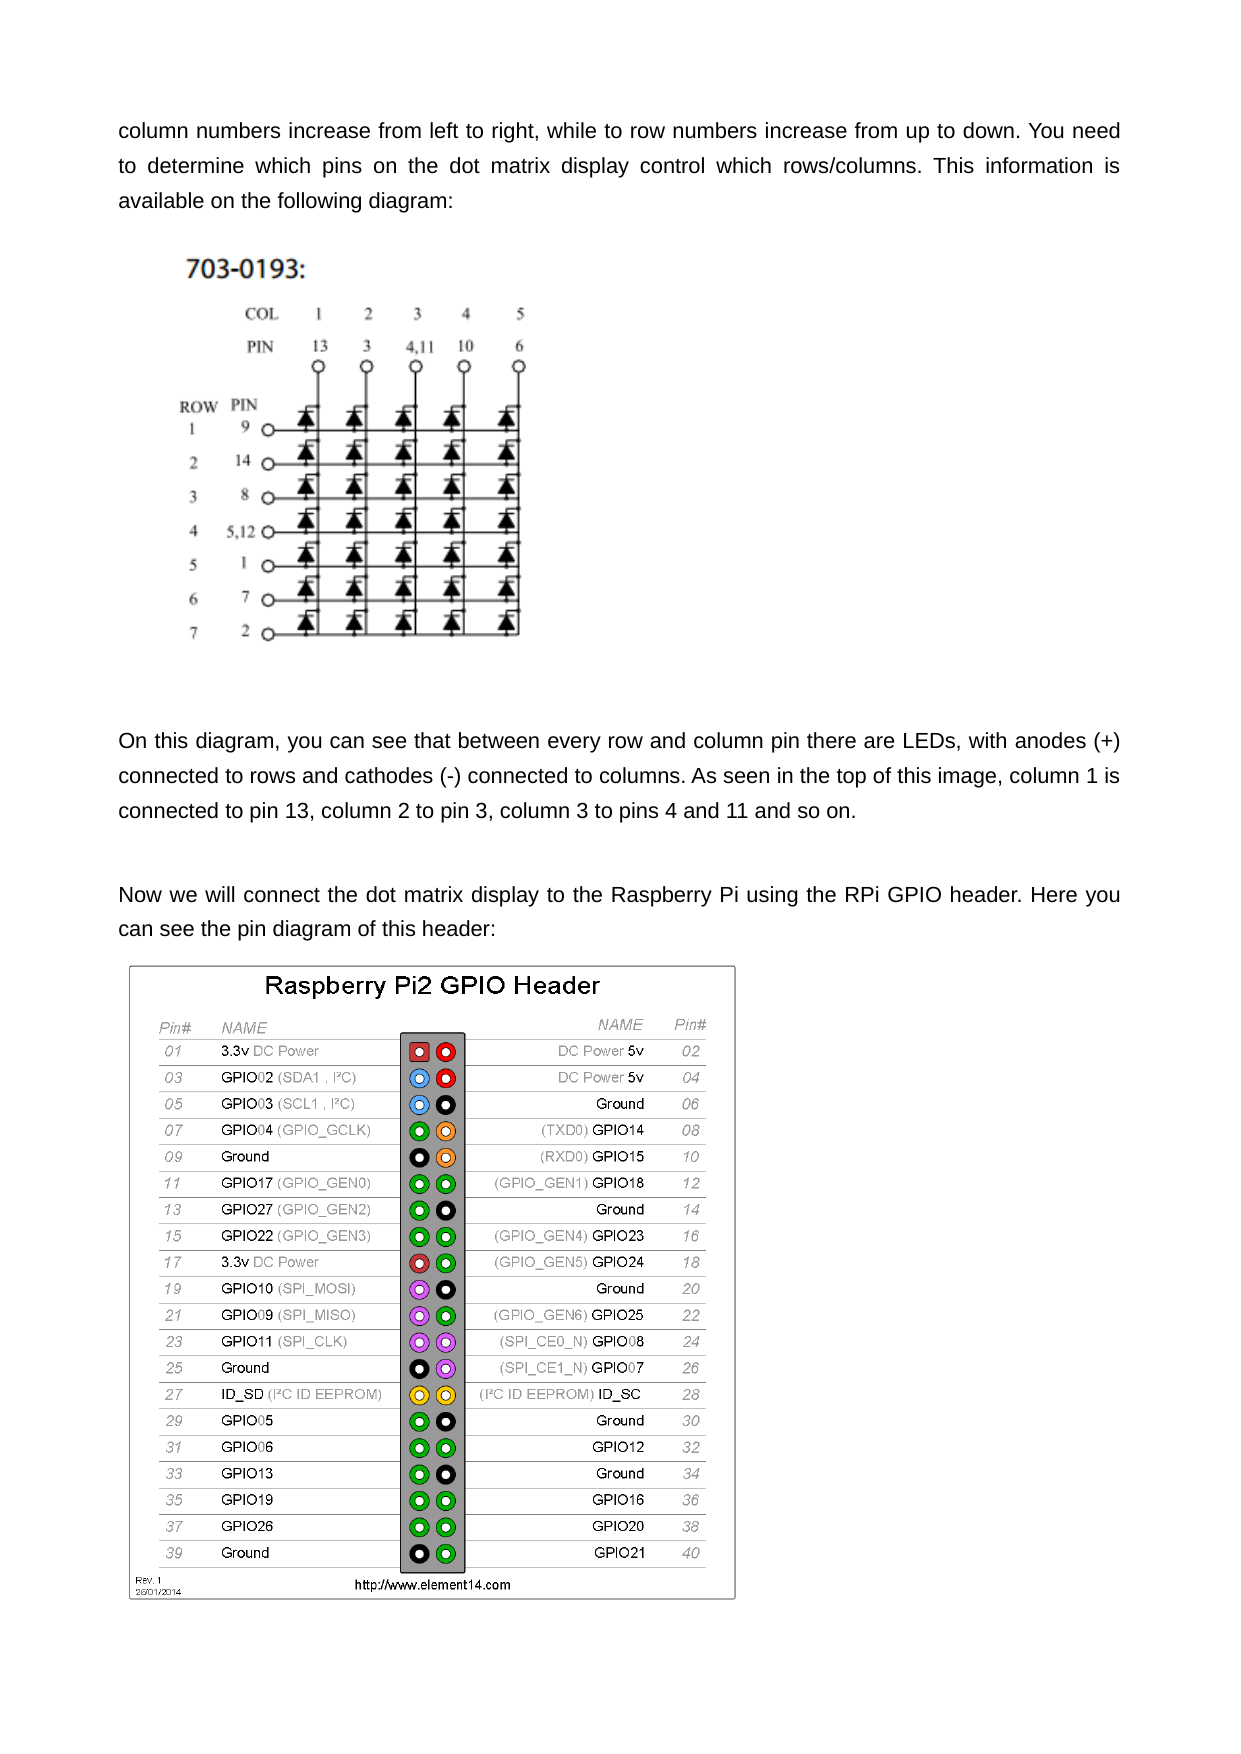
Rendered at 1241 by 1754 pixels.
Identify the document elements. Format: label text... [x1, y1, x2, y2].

picture [118, 222, 576, 718]
text On this diagram, you can see that between every row and column pin there are LEDs, with anodes (+) connected to rows and cathodes (-) connected to columns. As seen in the top of this image, column 1 is connected to pin 13, column 2 to pin 3, column 3 to pins 4 and 11 and so on. [118, 728, 1122, 823]
text column numbers increase from left to right, while to row numbers increase from up to down. You need to determine which pins on the dot matrix display control which rows/columns. This information is available on the following diagram: [118, 118, 1122, 213]
picture [118, 950, 748, 1626]
text Now we will connect the dot matrix display to the Raspberry Pi using the RPi GPIO header. Here you can see the pin diagram of this header: [118, 881, 1122, 941]
